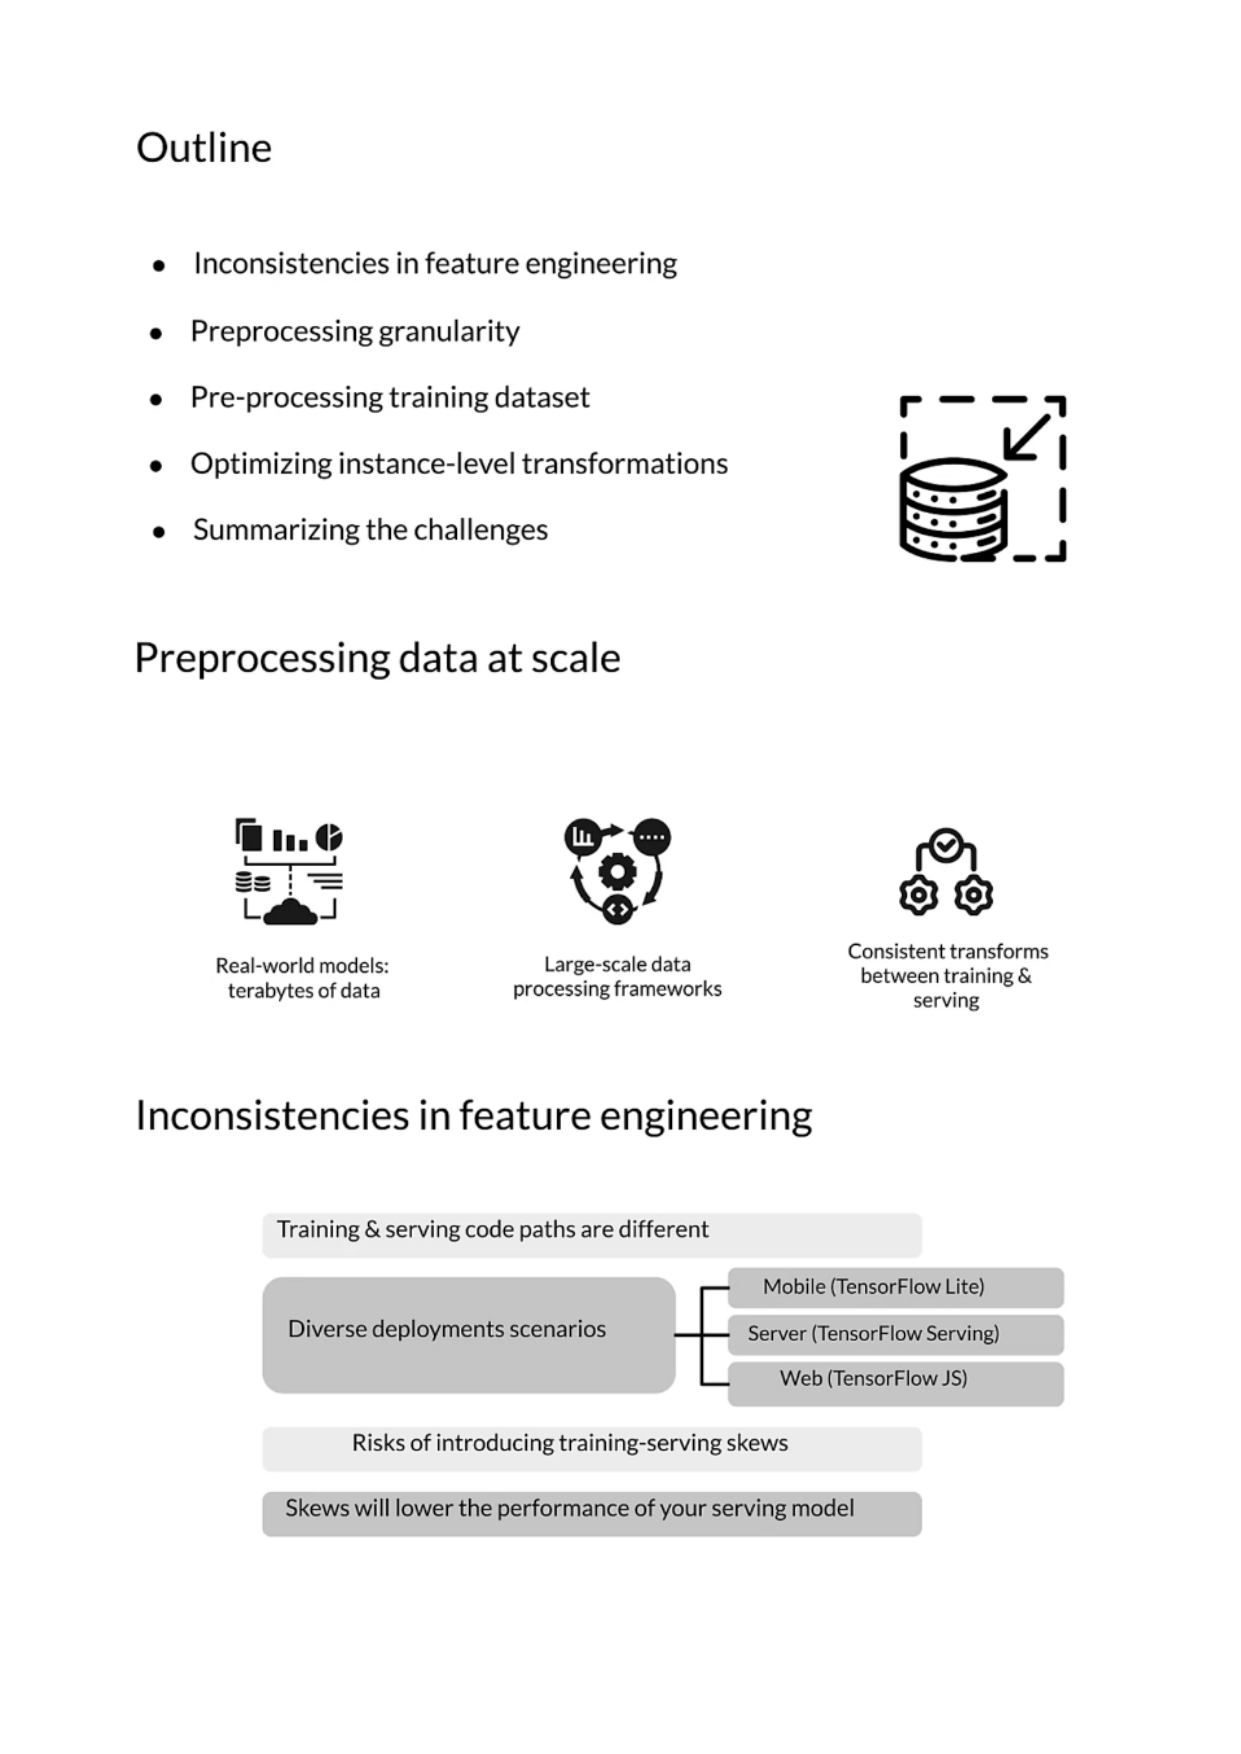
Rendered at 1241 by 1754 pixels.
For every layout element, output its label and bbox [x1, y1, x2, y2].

picture [118, 118, 1123, 567]
picture [118, 1087, 1123, 1553]
picture [118, 624, 1123, 1030]
